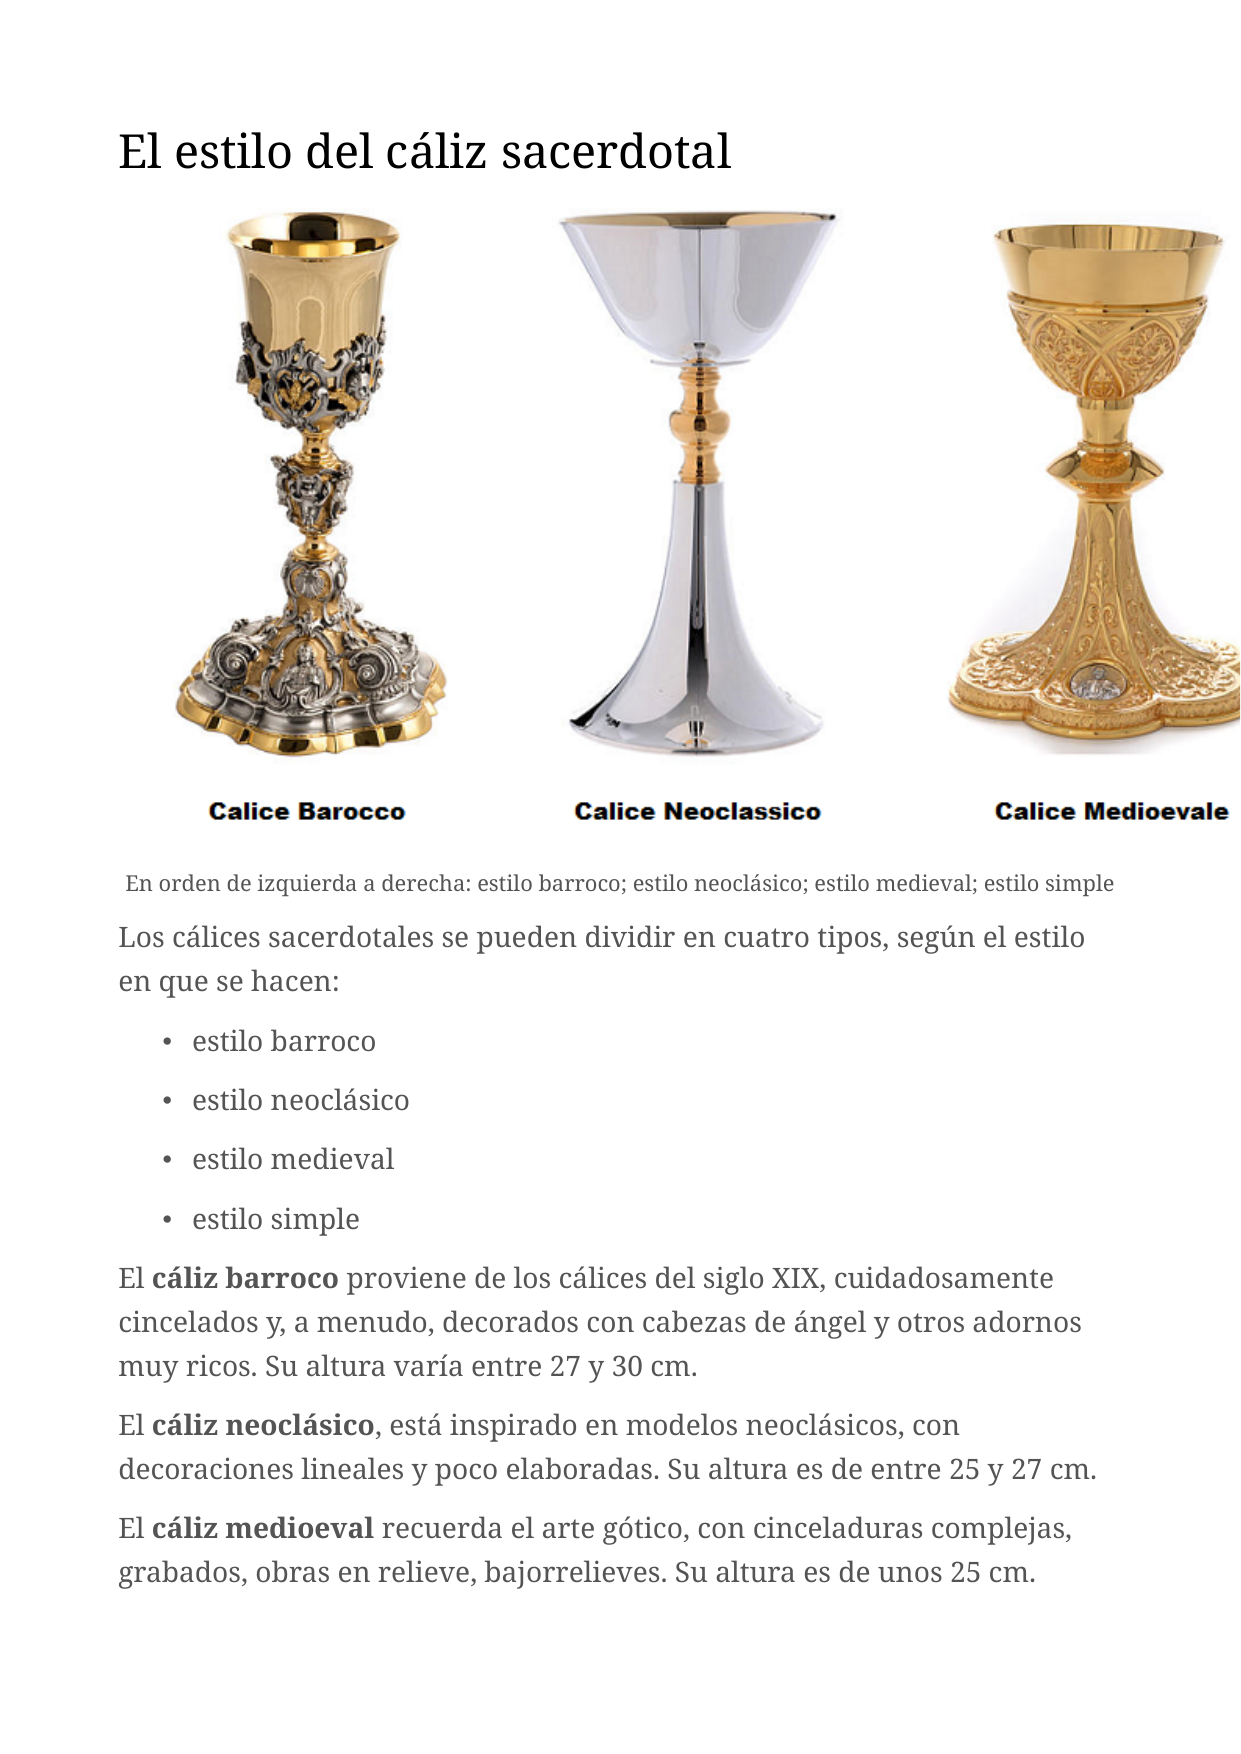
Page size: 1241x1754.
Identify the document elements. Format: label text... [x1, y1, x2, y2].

text El cáliz medioeval recuerda el arte gótico, con cinceladuras complejas, grabados, obras en relieve, bajorrelieves. Su altura es de unos 25 cm. [118, 1503, 1122, 1590]
list estilo neoclásico [162, 1075, 1122, 1118]
text Los cálices sacerdotales se pueden dividir en cuatro tipos, según el estilo en que se hacen: [118, 912, 1122, 1000]
text El cáliz neoclásico, está inspirado en modelos neoclásicos, con decoraciones lineales y poco elaboradas. Su altura es de entre 25 y 27 cm. [118, 1400, 1122, 1487]
text En orden de izquierda a derecha: estilo barroco; estilo neoclásico; estilo medieval; estilo simple [118, 859, 1122, 898]
text El cáliz barroco proviene de los cálices del siglo XIX, cuidadosamente cincelados y, a menudo, decorados con cabezas de ángel y otros adornos muy ricos. Su altura varía entre 27 y 30 cm. [118, 1253, 1122, 1384]
picture [118, 200, 1241, 859]
list estilo barroco [162, 1015, 1122, 1059]
subtitle El estilo del cáliz sacerdotal [118, 118, 1122, 182]
list estilo simple [162, 1193, 1122, 1237]
list estilo medieval [162, 1134, 1122, 1178]
